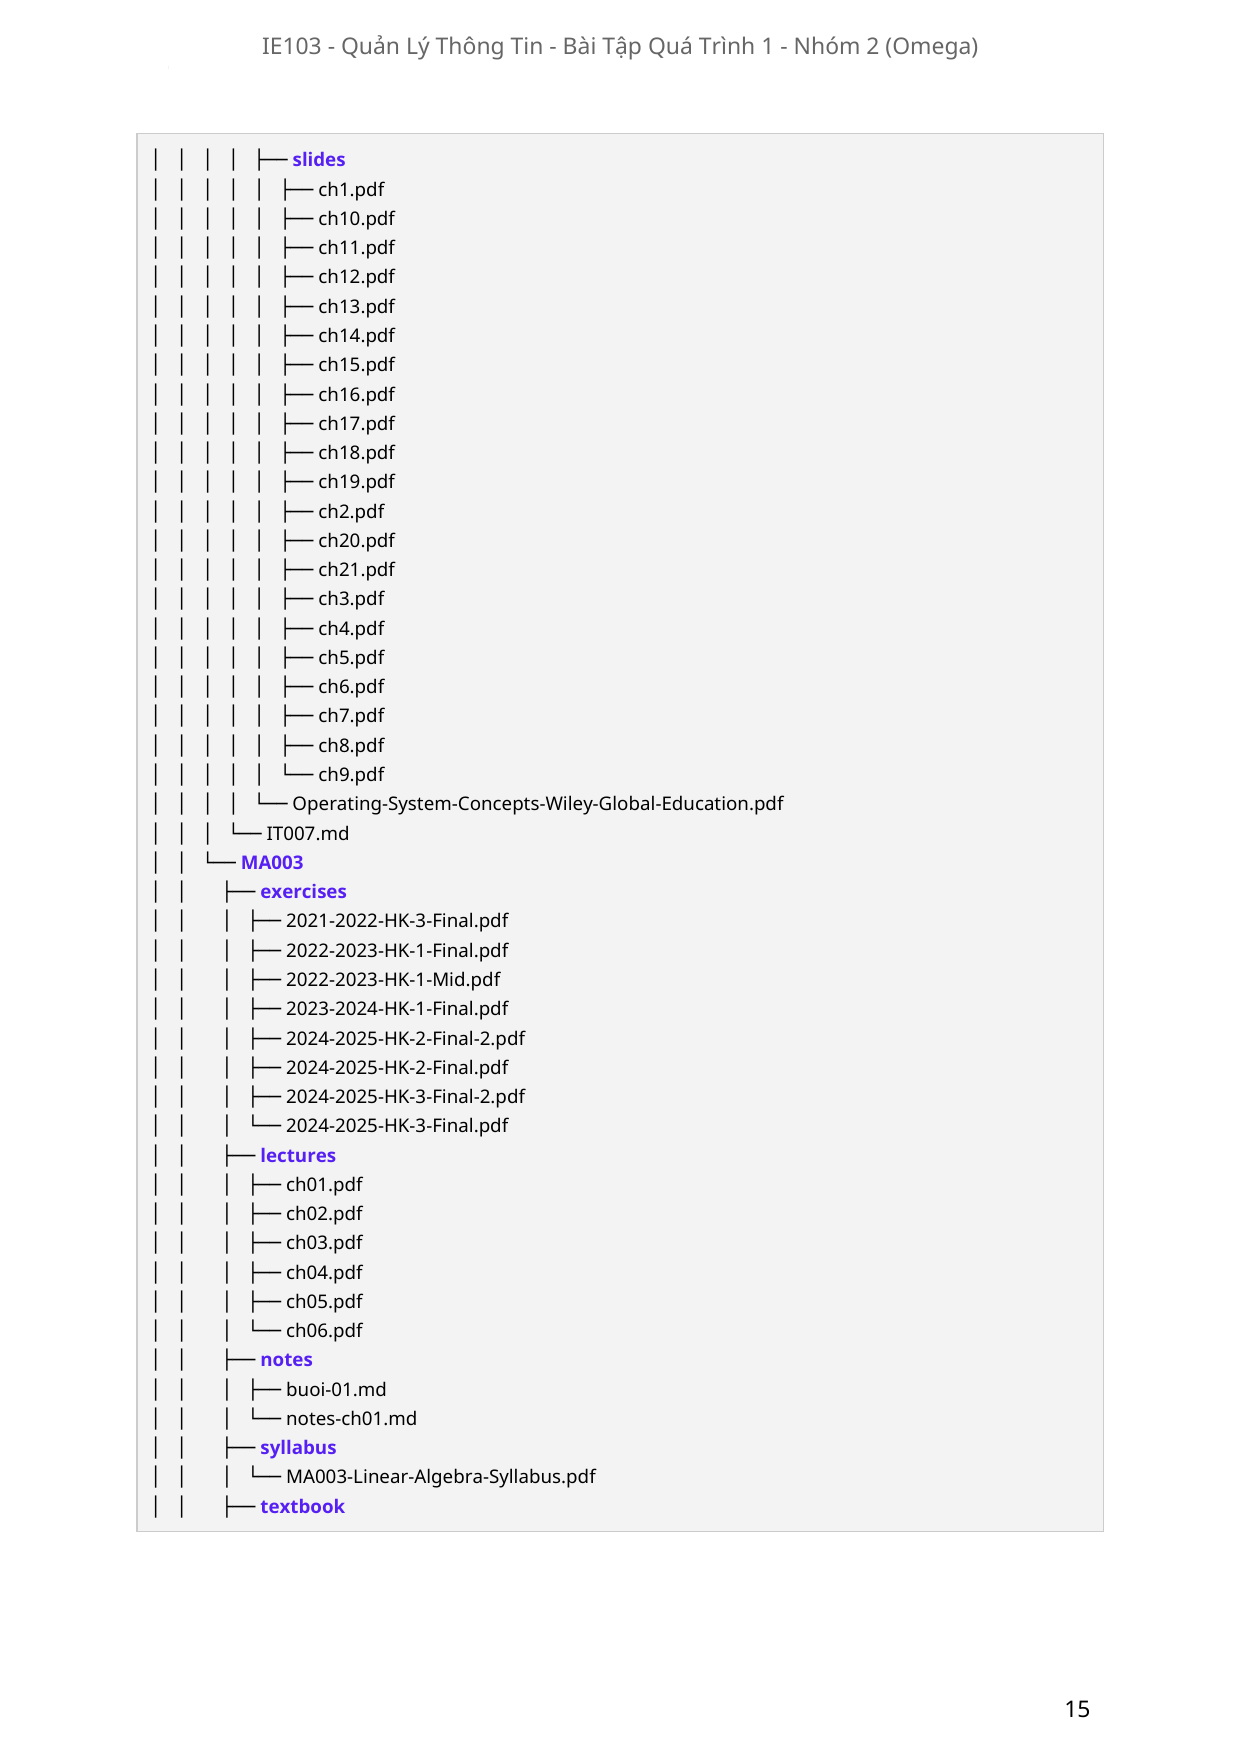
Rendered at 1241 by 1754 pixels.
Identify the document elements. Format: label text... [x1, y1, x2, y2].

text │ │ ├── textbook [138, 1479, 1103, 1531]
text │ │ │ │ │ └── ch9.pdf [138, 748, 1103, 777]
text │ │ │ │ │ ├── ch17.pdf [138, 397, 1103, 426]
text │ │ │ ├── ch05.pdf [138, 1275, 1103, 1304]
text │ │ ├── syllabus [138, 1421, 1103, 1450]
text │ │ │ └── 2024-2025-HK-3-Final.pdf [138, 1099, 1103, 1128]
text │ │ │ │ └── Operating-System-Concepts-Wiley-Global-Education.pdf [138, 777, 1103, 806]
text │ │ │ │ │ ├── ch20.pdf [138, 514, 1103, 543]
text │ │ │ │ │ ├── ch12.pdf [138, 250, 1103, 279]
text │ │ │ ├── ch01.pdf [138, 1158, 1103, 1187]
text │ │ │ └── ch06.pdf [138, 1304, 1103, 1333]
text │ │ ├── lectures [138, 1128, 1103, 1158]
text │ │ │ ├── 2024-2025-HK-3-Final-2.pdf [138, 1070, 1103, 1099]
text │ │ │ └── MA003-Linear-Algebra-Syllabus.pdf [138, 1450, 1103, 1479]
text │ │ │ ├── buoi-01.md [138, 1362, 1103, 1392]
text │ │ │ │ │ ├── ch8.pdf [138, 718, 1103, 748]
text │ │ │ │ │ ├── ch4.pdf [138, 601, 1103, 631]
text │ │ │ │ │ ├── ch2.pdf [138, 484, 1103, 514]
text │ │ │ ├── 2022-2023-HK-1-Mid.pdf [138, 953, 1103, 982]
text │ │ │ │ │ ├── ch15.pdf [138, 338, 1103, 367]
text │ │ │ │ │ ├── ch16.pdf [138, 367, 1103, 397]
text │ │ │ │ ├── slides [138, 134, 1103, 162]
text │ │ │ │ │ ├── ch3.pdf [138, 572, 1103, 601]
text │ │ │ │ │ ├── ch5.pdf [138, 631, 1103, 660]
text │ │ │ │ │ ├── ch21.pdf [138, 543, 1103, 572]
text │ │ │ ├── ch02.pdf [138, 1187, 1103, 1216]
text │ │ │ ├── 2023-2024-HK-1-Final.pdf [138, 982, 1103, 1011]
text │ │ │ │ │ ├── ch19.pdf [138, 455, 1103, 484]
text │ │ │ │ │ ├── ch1.pdf [138, 162, 1103, 192]
text │ │ │ ├── ch03.pdf [138, 1216, 1103, 1245]
text │ │ │ │ │ ├── ch18.pdf [138, 426, 1103, 455]
text │ │ └── MA003 [138, 836, 1103, 865]
text │ │ │ │ │ ├── ch10.pdf [138, 192, 1103, 221]
text │ │ │ │ │ ├── ch6.pdf [138, 660, 1103, 689]
text │ │ │ │ │ ├── ch14.pdf [138, 309, 1103, 338]
text │ │ │ ├── 2024-2025-HK-2-Final.pdf [138, 1041, 1103, 1070]
text │ │ ├── notes [138, 1333, 1103, 1362]
text │ │ ├── exercises [138, 865, 1103, 894]
text │ │ │ ├── 2024-2025-HK-2-Final-2.pdf [138, 1011, 1103, 1041]
text │ │ │ └── IT007.md [138, 806, 1103, 836]
text │ │ │ │ │ ├── ch11.pdf [138, 221, 1103, 250]
text │ │ │ ├── 2021-2022-HK-3-Final.pdf [138, 894, 1103, 923]
text │ │ │ └── notes-ch01.md [138, 1392, 1103, 1421]
text │ │ │ │ │ ├── ch13.pdf [138, 279, 1103, 309]
text │ │ │ ├── 2022-2023-HK-1-Final.pdf [138, 923, 1103, 953]
text │ │ │ │ │ ├── ch7.pdf [138, 689, 1103, 718]
text │ │ │ ├── ch04.pdf [138, 1245, 1103, 1275]
